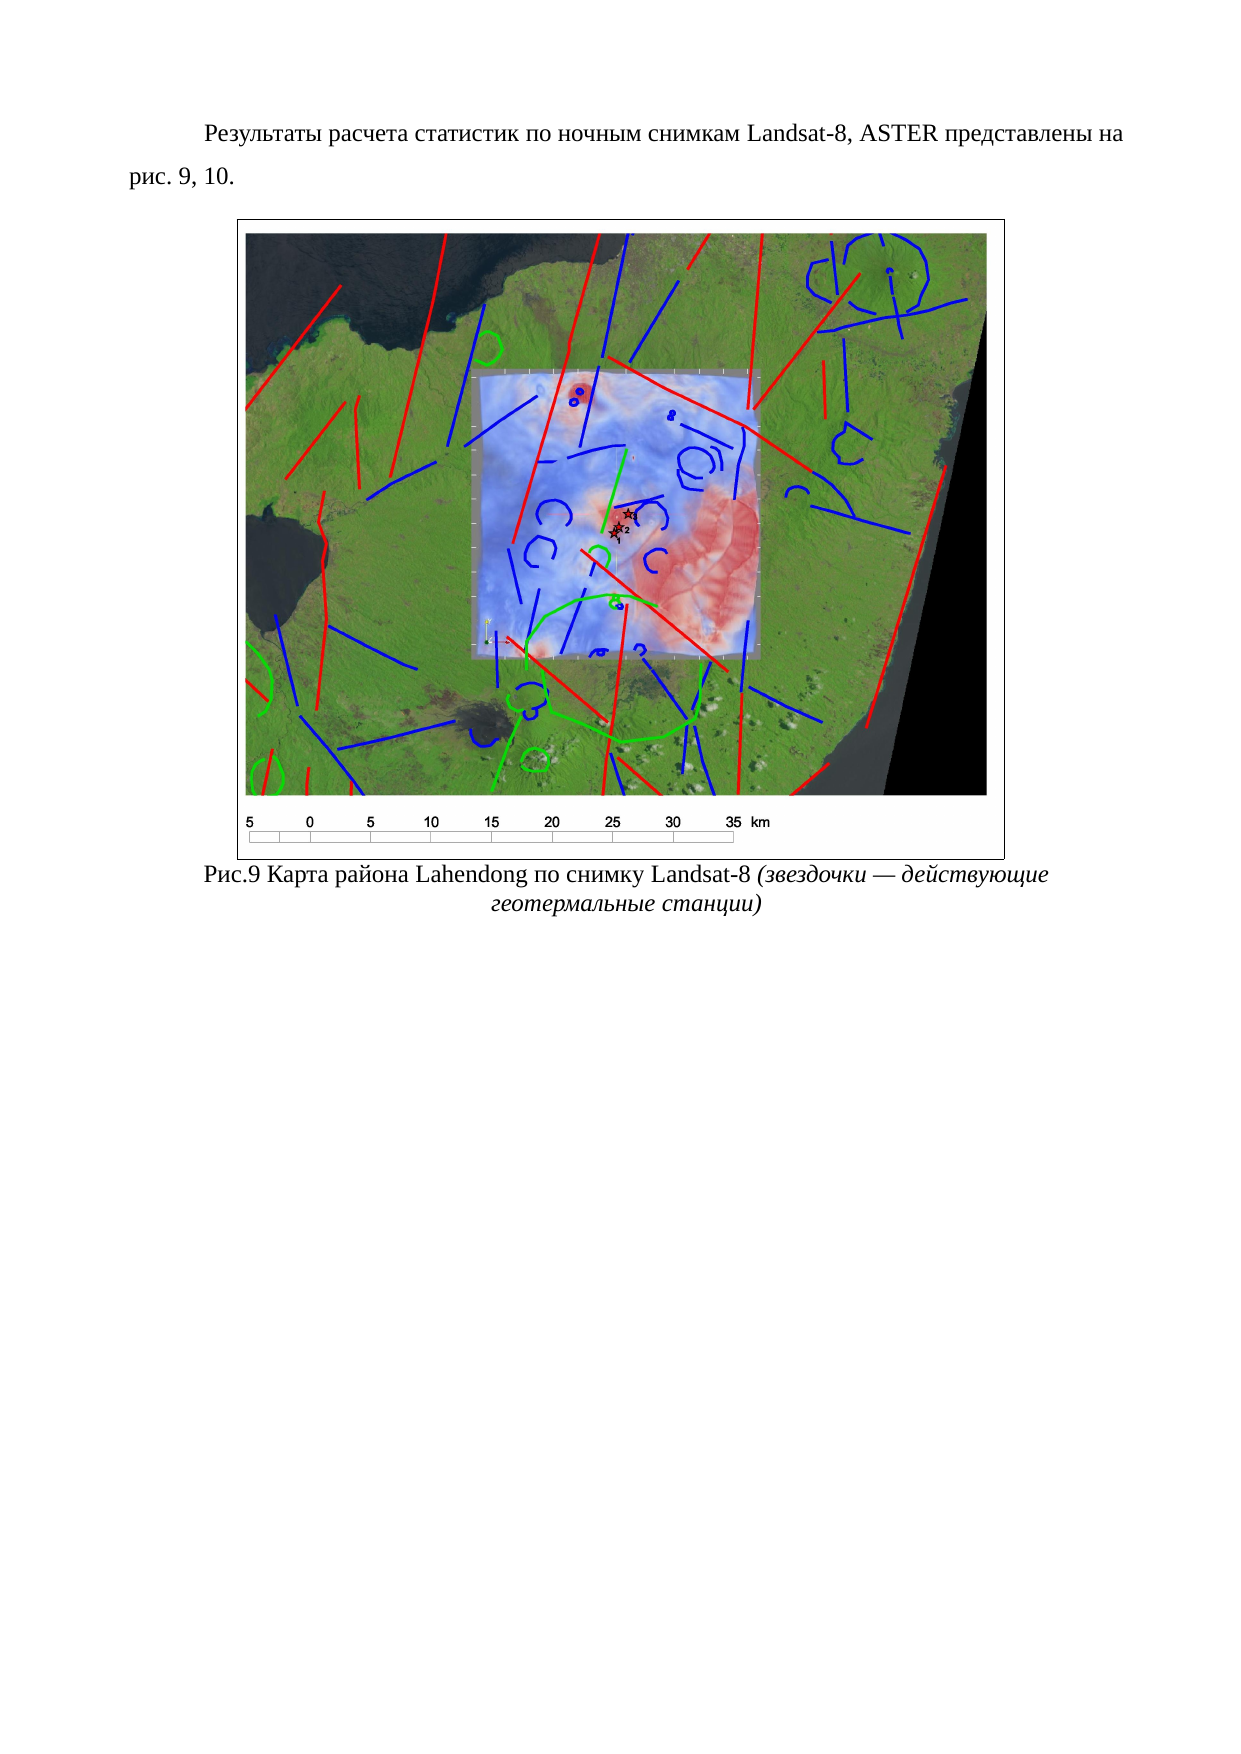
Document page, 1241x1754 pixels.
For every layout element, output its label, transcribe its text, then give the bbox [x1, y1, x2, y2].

picture [238, 220, 1004, 859]
text Результаты расчета статистик по ночным снимкам Landsat-8, ASTER представлены на рис. 9, 10. [129, 118, 1123, 190]
text Рис.9 Карта района Lahendong по снимку Landsat-8 (звездочки — действующие геотермальные станции) [129, 204, 1123, 917]
